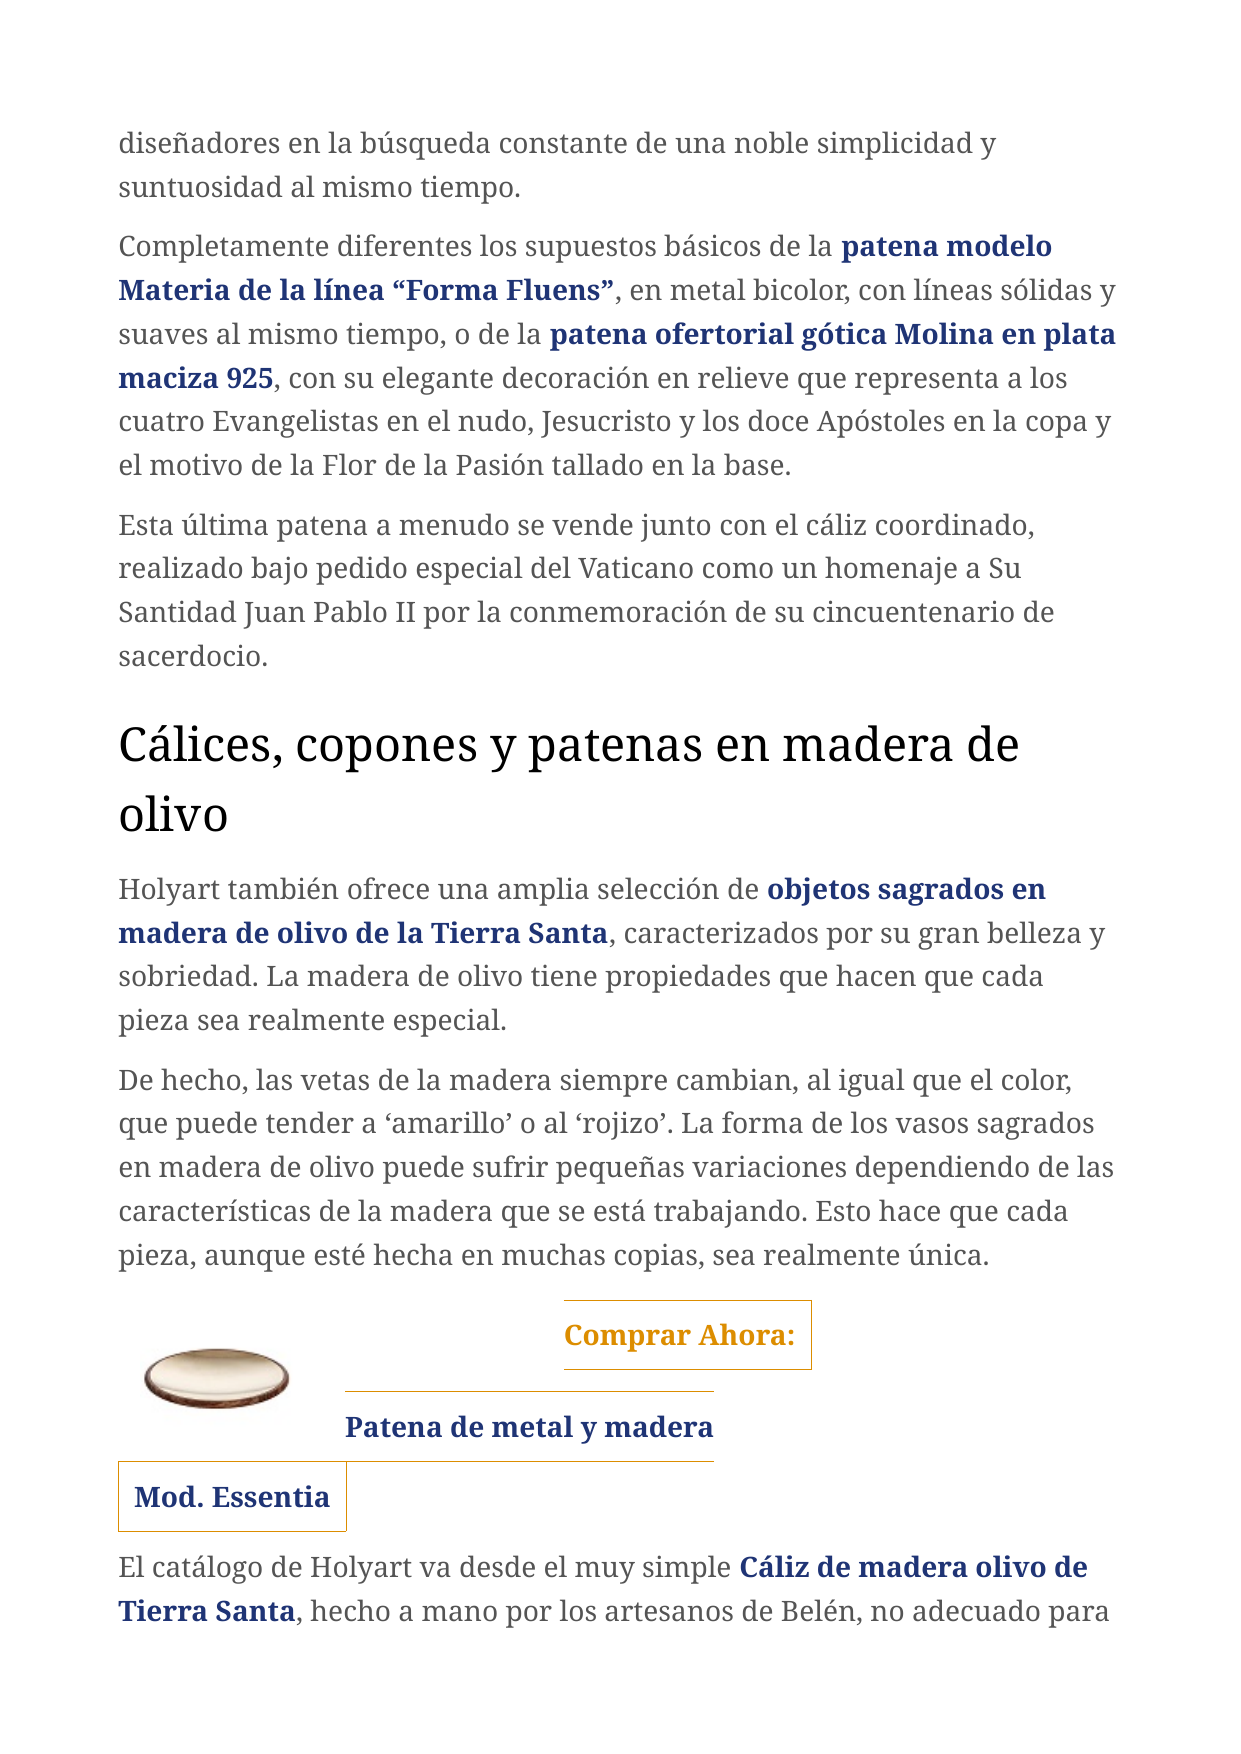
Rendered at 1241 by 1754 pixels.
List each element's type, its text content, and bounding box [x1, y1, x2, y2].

text El catálogo de Holyart va desde el muy simple Cáliz de madera olivo de Tierra Santa, hecho a mano por los artesanos de Belén, no adecuado para [118, 1542, 1122, 1629]
text Holyart también ofrece una amplia selección de objetos sagrados en madera de olivo de la Tierra Santa, caracterizados por su gran belleza y sobriedad. La madera de olivo tiene propiedades que hacen que cada pieza sea realmente especial. [118, 864, 1122, 1039]
text Esta última patena a menudo se vende junto con el cáliz coordinado, realizado bajo pedido especial del Vaticano como un homenaje a Su Santidad Juan Pablo II por la conmemoración de su cincuentenario de sacerdocio. [118, 499, 1122, 674]
text Patena de metal y madera Mod. Essentia [119, 1462, 346, 1531]
picture [140, 1299, 297, 1456]
subtitle Cálices, copones y patenas en madera de olivo [118, 711, 1122, 845]
text Completamente diferentes los supuestos básicos de la patena modelo Materia de la línea “Forma Fluens”, en metal bicolor, con líneas sólidas y suaves al mismo tiempo, o de la patena ofertorial gótica Molina en plata maciza 925, con su elegante decoración en relieve que representa a los cuatro Evangelistas en el nudo, Jesucristo y los doce Apóstoles en la copa y el motivo de la Flor de la Pasión tallado en la base. [118, 221, 1122, 484]
text [812, 1300, 903, 1369]
text Comprar Ahora: [297, 1300, 811, 1456]
text [118, 1300, 140, 1456]
text diseñadores en la búsqueda constante de una noble simplicidad y suntuosidad al mismo tiempo. [118, 118, 1122, 206]
text De hecho, las vetas de la madera siempre cambian, al igual que el color, que puede tender a ‘amarillo’ o al ‘rojizo’. La forma de los vasos sagrados en madera de olivo puede sufrir pequeñas variaciones dependiendo de las características de la madera que se está trabajando. Esto hace que cada pieza, aunque esté hecha en muchas copias, sea realmente única. [118, 1054, 1122, 1273]
text Patena de metal y madera Mod. Essentia [118, 1391, 1122, 1531]
